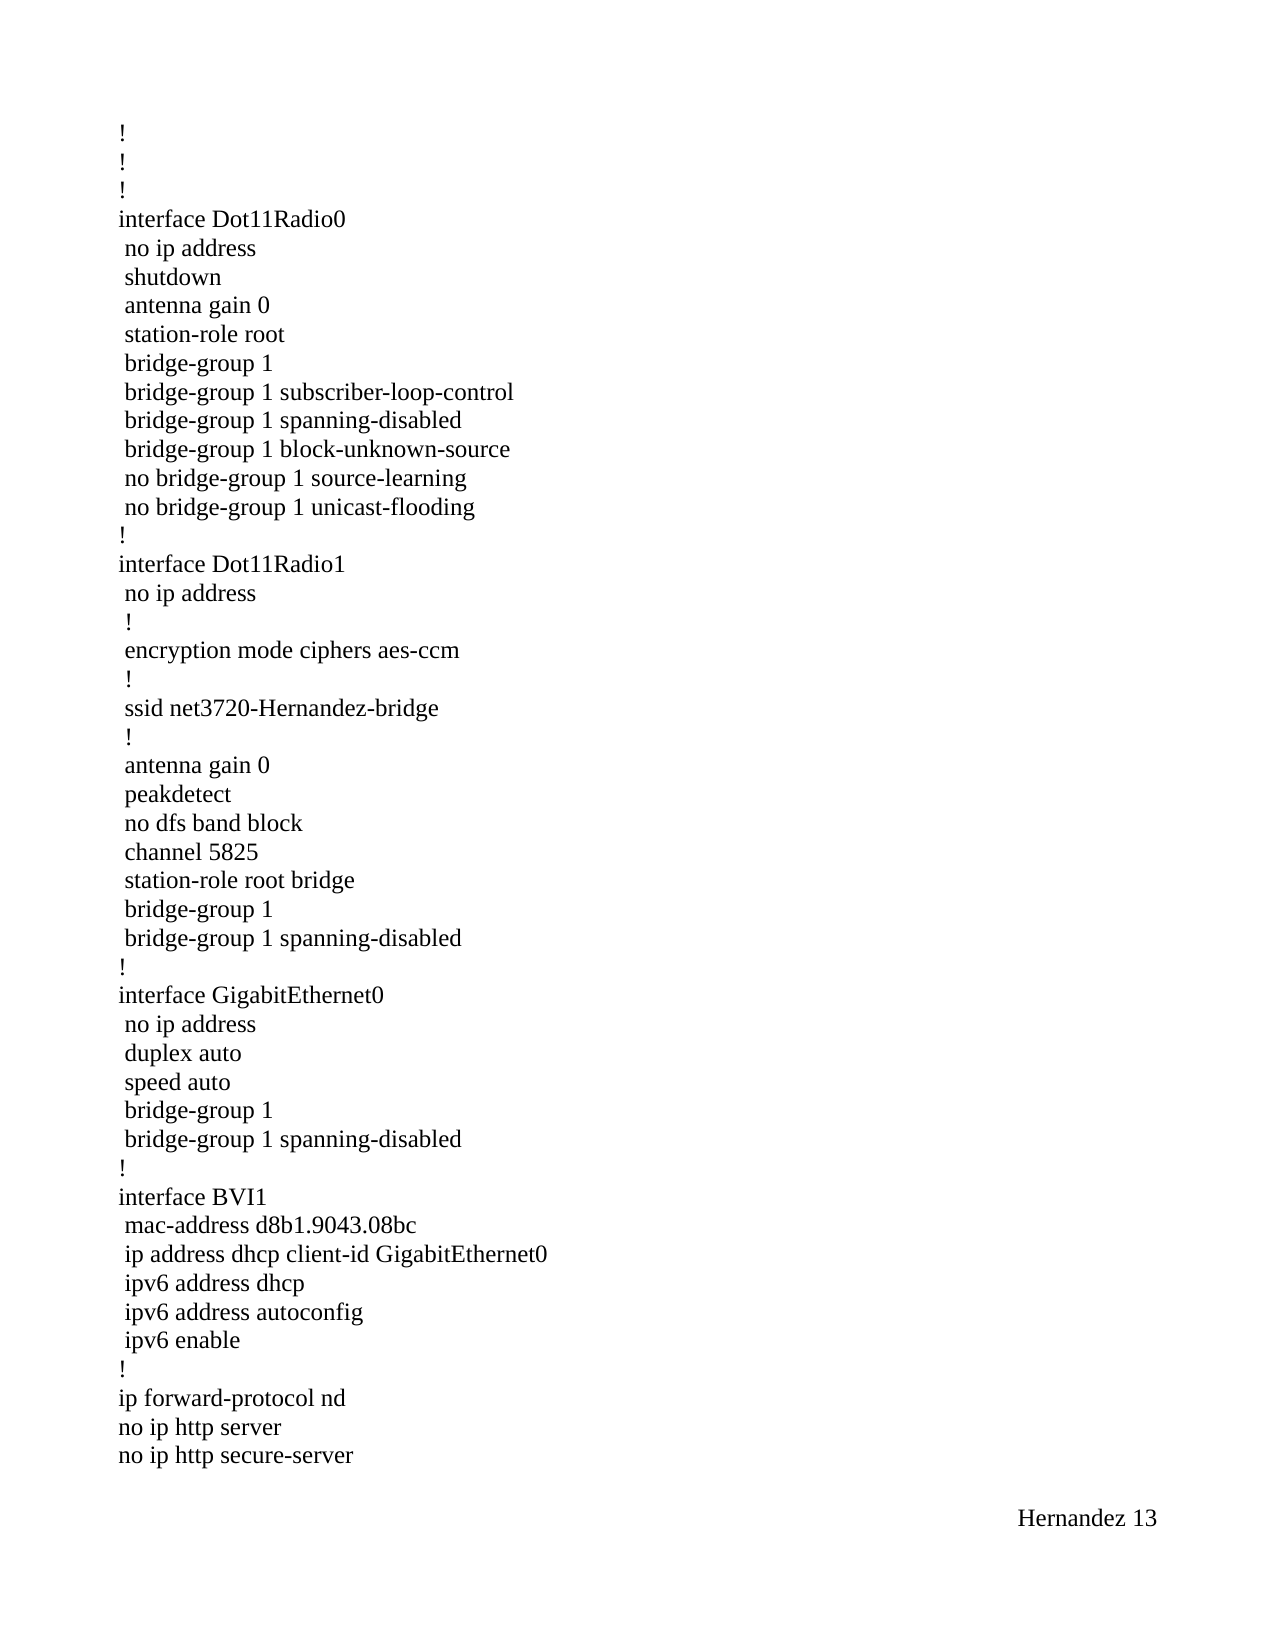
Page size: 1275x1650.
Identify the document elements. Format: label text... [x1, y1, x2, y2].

text bridge-group 1 [118, 894, 1157, 923]
text ! [118, 118, 1157, 147]
text ! [118, 664, 1157, 693]
text no dfs band block [118, 808, 1157, 837]
text speed auto [118, 1067, 1157, 1096]
text shutdown [118, 262, 1157, 291]
text ipv6 address autoconfig [118, 1297, 1157, 1326]
text bridge-group 1 spanning-disabled [118, 406, 1157, 434]
text mac-address d8b1.9043.08bc [118, 1211, 1157, 1239]
text interface GigabitEthernet0 [118, 981, 1157, 1009]
text encryption mode ciphers aes-ccm [118, 636, 1157, 664]
text no ip http server [118, 1412, 1157, 1441]
text station-role root [118, 319, 1157, 348]
text no ip address [118, 1009, 1157, 1038]
text interface Dot11Radio1 [118, 549, 1157, 578]
text station-role root bridge [118, 866, 1157, 894]
text ! [118, 952, 1157, 981]
text ! [118, 176, 1157, 204]
text bridge-group 1 [118, 348, 1157, 377]
text ! [118, 607, 1157, 636]
text ipv6 enable [118, 1326, 1157, 1354]
text no ip http secure-server [118, 1441, 1157, 1469]
text interface Dot11Radio0 [118, 204, 1157, 233]
text ip address dhcp client-id GigabitEthernet0 [118, 1239, 1157, 1268]
text ! [118, 1153, 1157, 1182]
text no bridge-group 1 source-learning [118, 463, 1157, 492]
text bridge-group 1 [118, 1096, 1157, 1124]
text no ip address [118, 233, 1157, 262]
text bridge-group 1 spanning-disabled [118, 1124, 1157, 1153]
text ip forward-protocol nd [118, 1383, 1157, 1412]
text ! [118, 1354, 1157, 1383]
text interface BVI1 [118, 1182, 1157, 1211]
text antenna gain 0 [118, 291, 1157, 319]
text ipv6 address dhcp [118, 1268, 1157, 1297]
text bridge-group 1 block-unknown-source [118, 434, 1157, 463]
text bridge-group 1 subscriber-loop-control [118, 377, 1157, 406]
text bridge-group 1 spanning-disabled [118, 923, 1157, 952]
text no bridge-group 1 unicast-flooding [118, 492, 1157, 521]
text ! [118, 147, 1157, 176]
text channel 5825 [118, 837, 1157, 866]
text ! [118, 521, 1157, 549]
text ssid net3720-Hernandez-bridge [118, 693, 1157, 722]
text peakdetect [118, 779, 1157, 808]
text no ip address [118, 578, 1157, 607]
text duplex auto [118, 1038, 1157, 1067]
text antenna gain 0 [118, 751, 1157, 779]
text ! [118, 722, 1157, 751]
